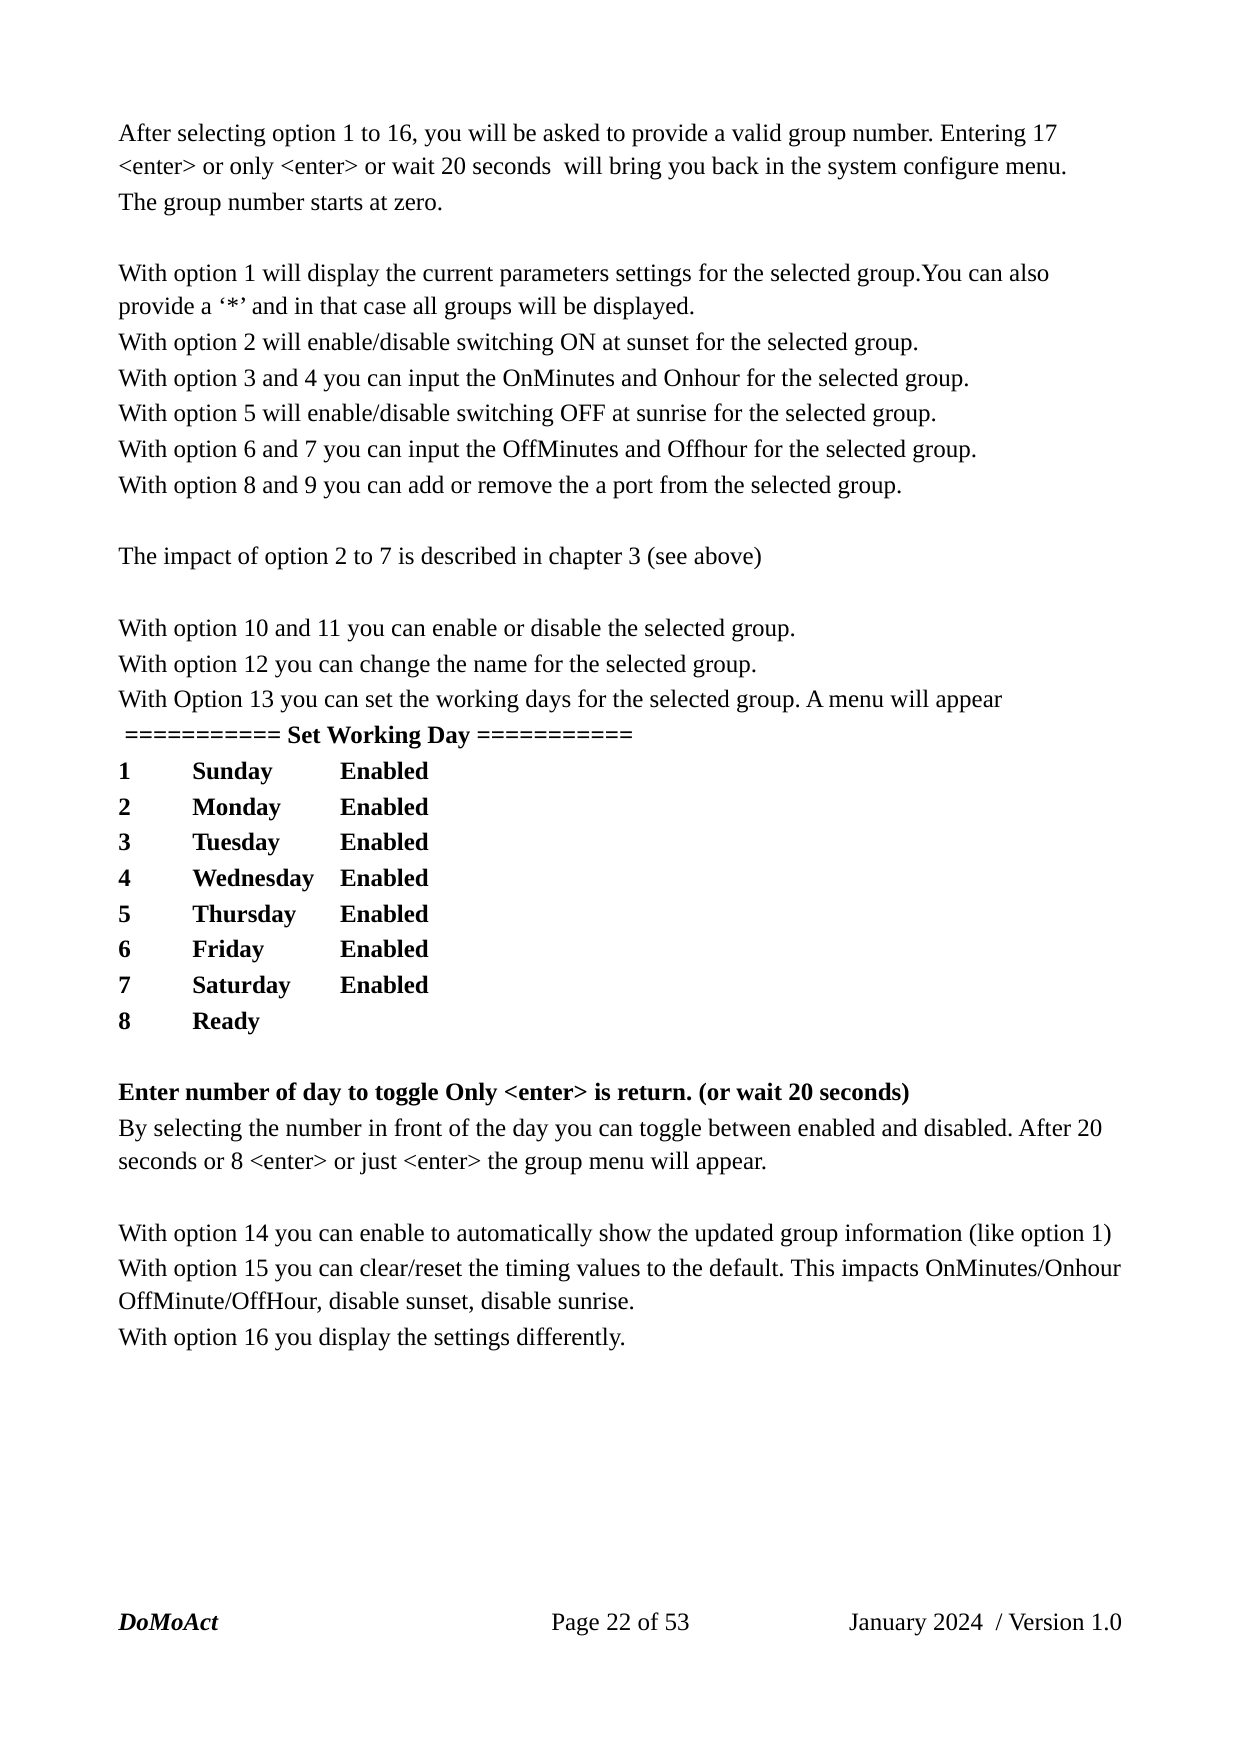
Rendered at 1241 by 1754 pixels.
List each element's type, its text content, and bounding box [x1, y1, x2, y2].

text 6 Friday Enabled [118, 934, 1122, 963]
text 4 Wednesday Enabled [118, 863, 1122, 892]
text The impact of option 2 to 7 is described in chapter 3 (see above) [118, 541, 1122, 570]
text With option 10 and 11 you can enable or disable the selected group. [118, 613, 1122, 642]
text With option 12 you can change the name for the selected group. [118, 649, 1122, 677]
text The group number starts at zero. [118, 187, 1122, 216]
text Enter number of day to toggle Only <enter> is return. (or wait 20 seconds) [118, 1077, 1122, 1106]
text 1 Sunday Enabled [118, 756, 1122, 784]
text With Option 13 you can set the working days for the selected group. A menu will appear [118, 684, 1122, 713]
text 2 Monday Enabled [118, 792, 1122, 820]
text =========== Set Working Day =========== [118, 720, 1122, 749]
text With option 14 you can enable to automatically show the updated group information (like option 1) [118, 1218, 1122, 1246]
text 5 Thursday Enabled [118, 899, 1122, 927]
text With option 5 will enable/disable switching OFF at sunrise for the selected group. [118, 398, 1122, 427]
text With option 15 you can clear/reset the timing values to the default. This impacts OnMinutes/Onhour OffMinute/OffHour, disable sunset, disable sunrise. [118, 1253, 1122, 1315]
text With option 16 you display the settings differently. [118, 1322, 1122, 1351]
text 3 Tuesday Enabled [118, 827, 1122, 856]
text After selecting option 1 to 16, you will be asked to provide a valid group number. Entering 17 <enter> or only <enter> or wait 20 seconds will bring you back in the system configure menu. [118, 118, 1122, 180]
text With option 6 and 7 you can input the OffMinutes and Offhour for the selected group. [118, 434, 1122, 463]
text 7 Saturday Enabled [118, 970, 1122, 999]
text By selecting the number in front of the day you can toggle between enabled and disabled. After 20 seconds or 8 <enter> or just <enter> the group menu will appear. [118, 1113, 1122, 1175]
text With option 8 and 9 you can add or remove the a port from the selected group. [118, 470, 1122, 499]
text 8 Ready [118, 1006, 1122, 1035]
text With option 2 will enable/disable switching ON at sunset for the selected group. [118, 327, 1122, 356]
text With option 3 and 4 you can input the OnMinutes and Onhour for the selected group. [118, 363, 1122, 392]
text With option 1 will display the current parameters settings for the selected group.You can also provide a ‘*’ and in that case all groups will be displayed. [118, 258, 1122, 320]
